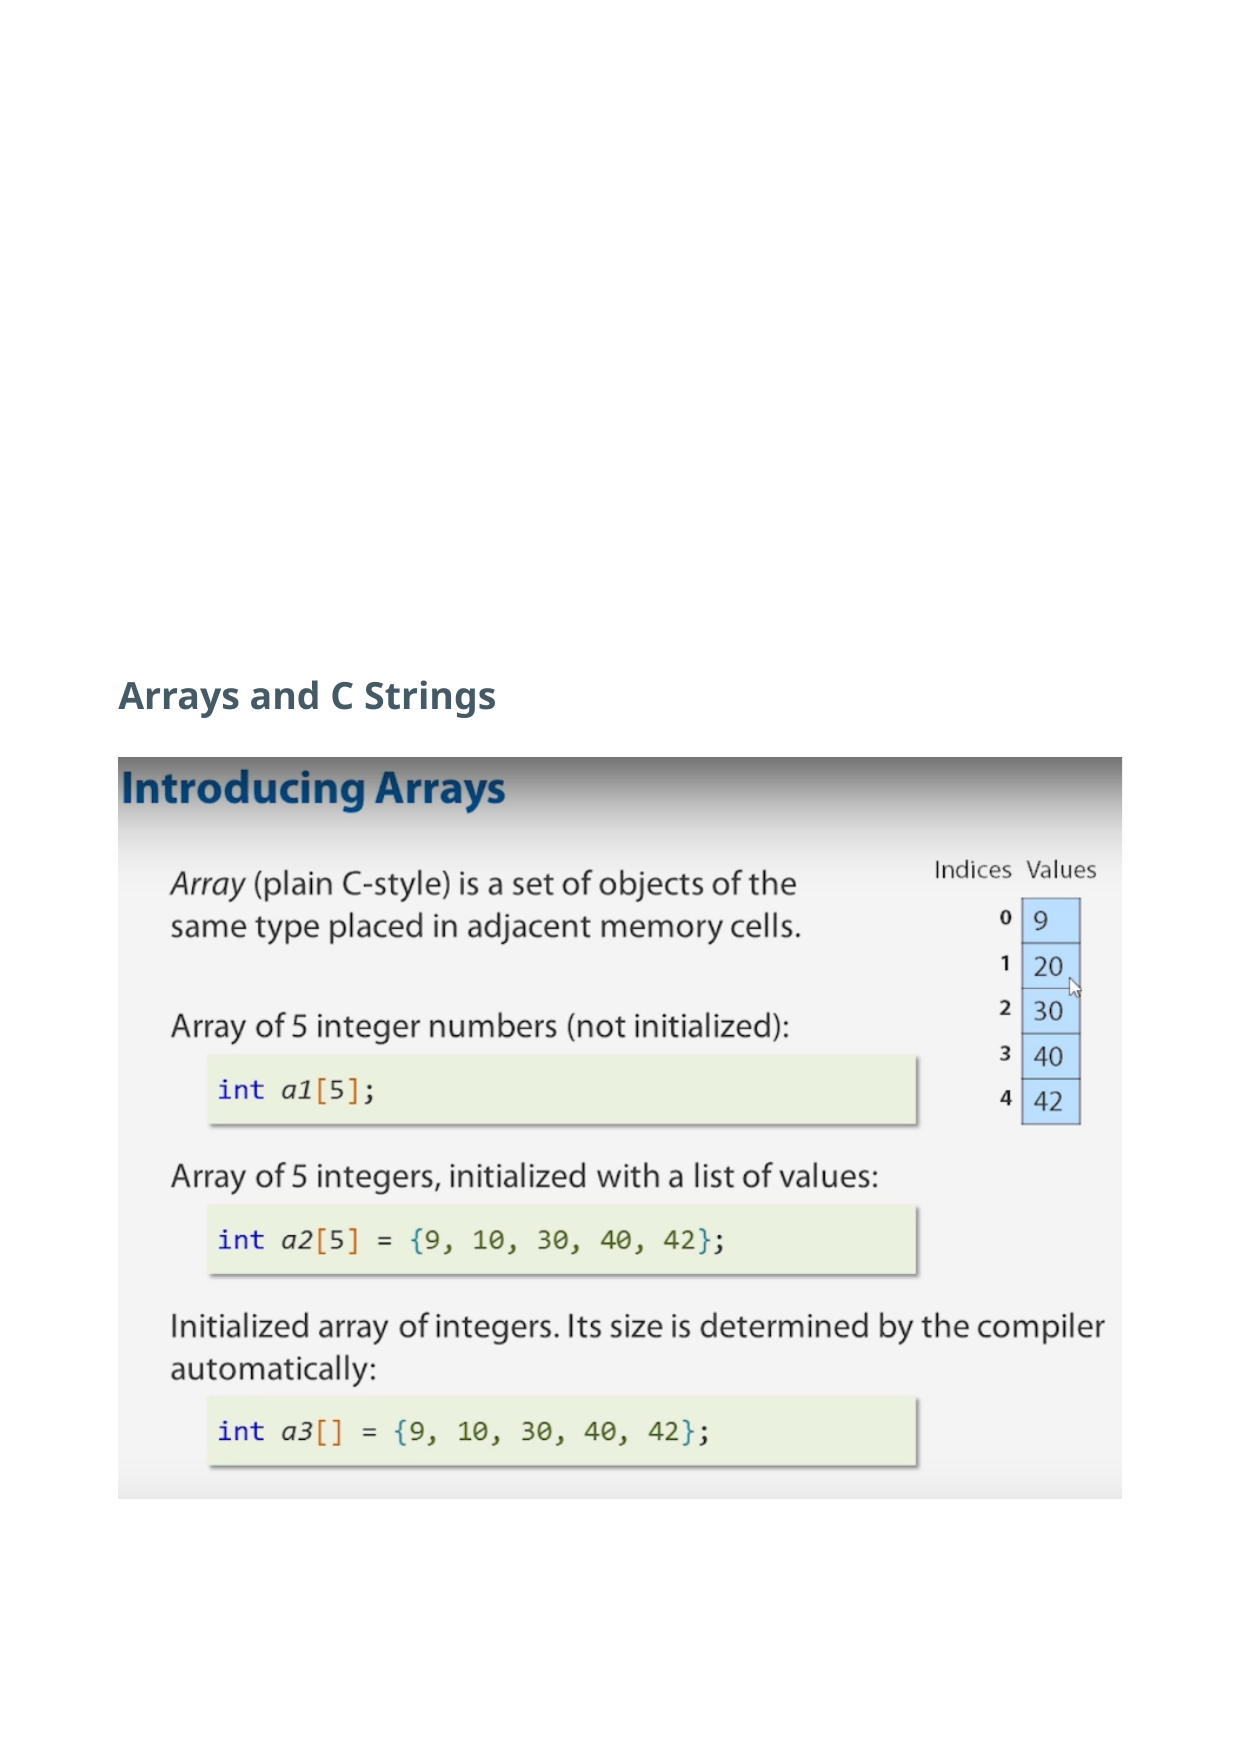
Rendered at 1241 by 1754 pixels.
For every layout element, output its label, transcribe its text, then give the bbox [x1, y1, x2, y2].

subtitle Arrays and C Strings [118, 670, 1122, 721]
picture [118, 757, 1123, 1499]
